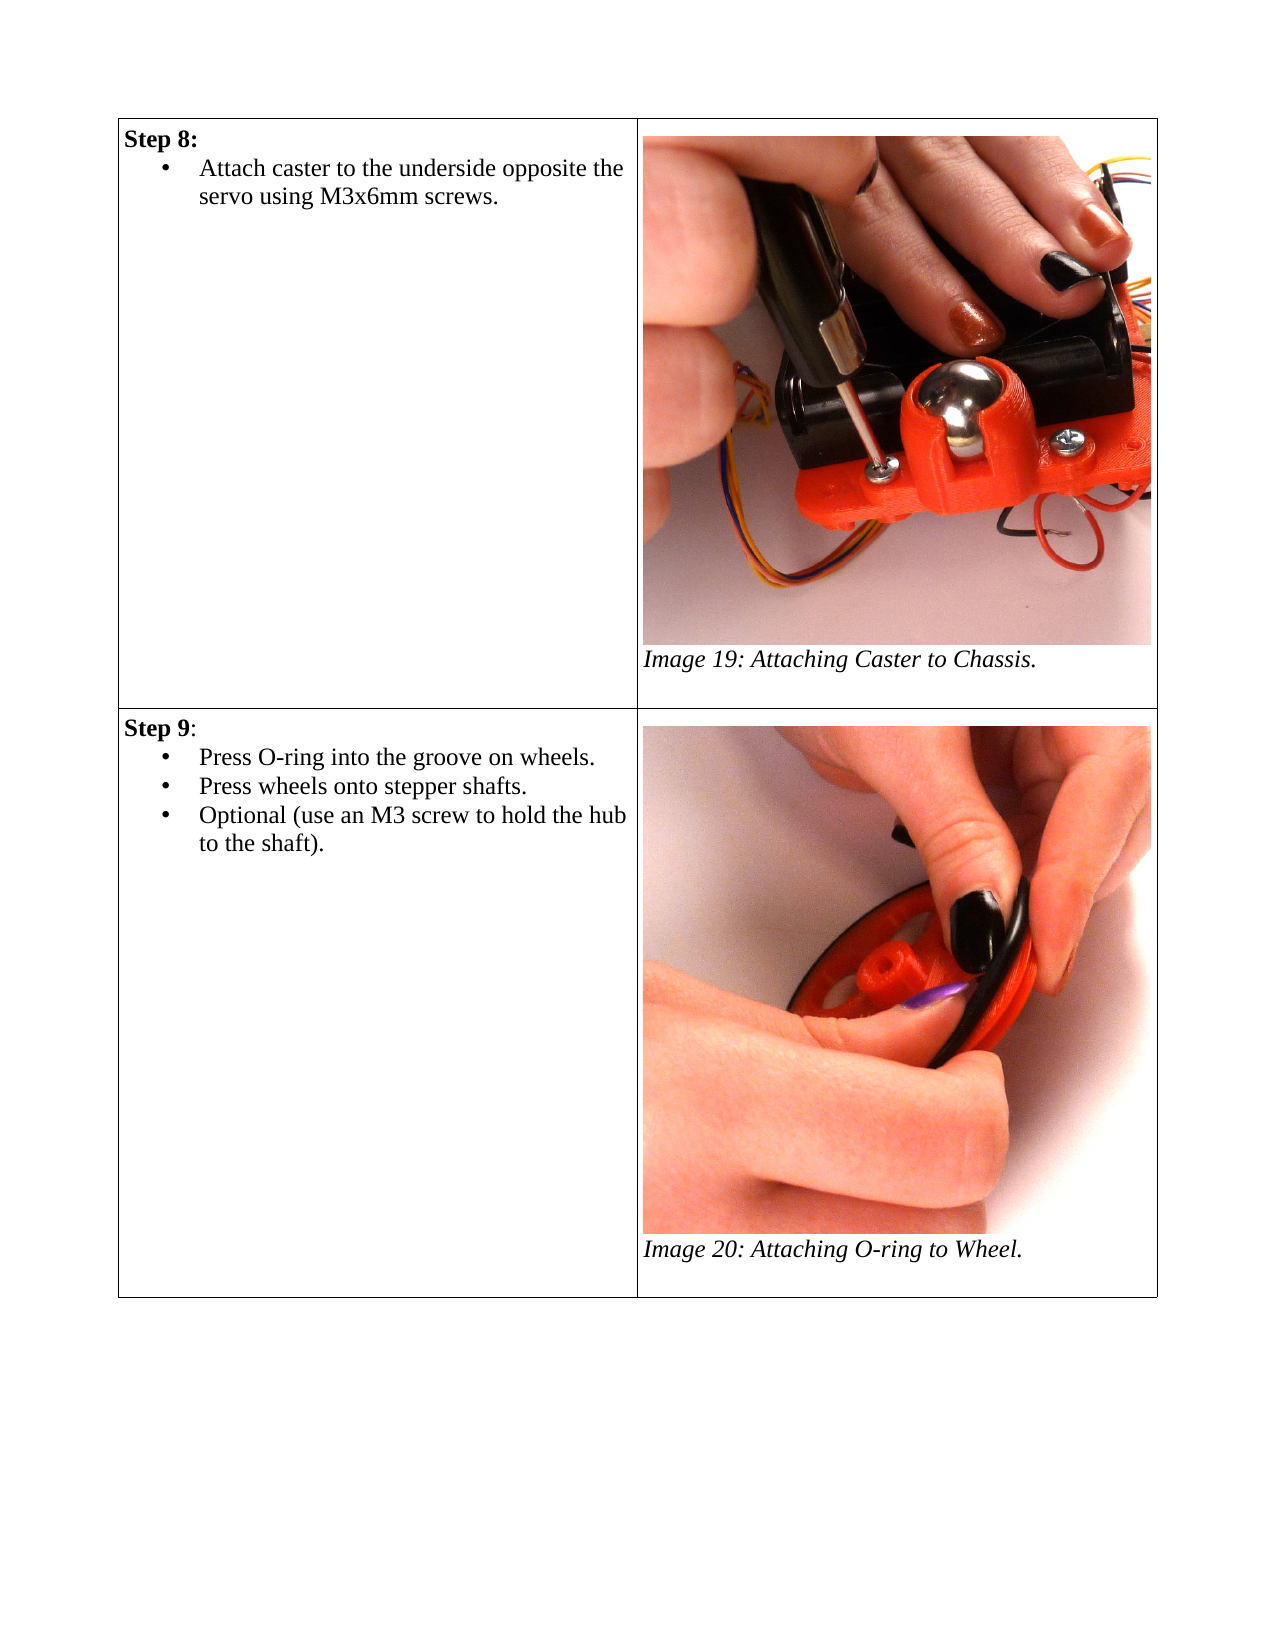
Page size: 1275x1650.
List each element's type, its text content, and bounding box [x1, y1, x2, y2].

picture [643, 726, 1152, 1234]
picture [643, 136, 1152, 645]
table_cell [638, 119, 1157, 708]
table_cell Step 9: Press O-ring into the groove on wheels. Press wheels onto stepper shafts. Optional (use an M3 screw to hold the hub to the shaft). [119, 709, 637, 1297]
table_cell [638, 709, 1157, 1297]
table_cell Step 8: Attach caster to the underside opposite the servo using M3x6mm screws. [119, 119, 637, 708]
